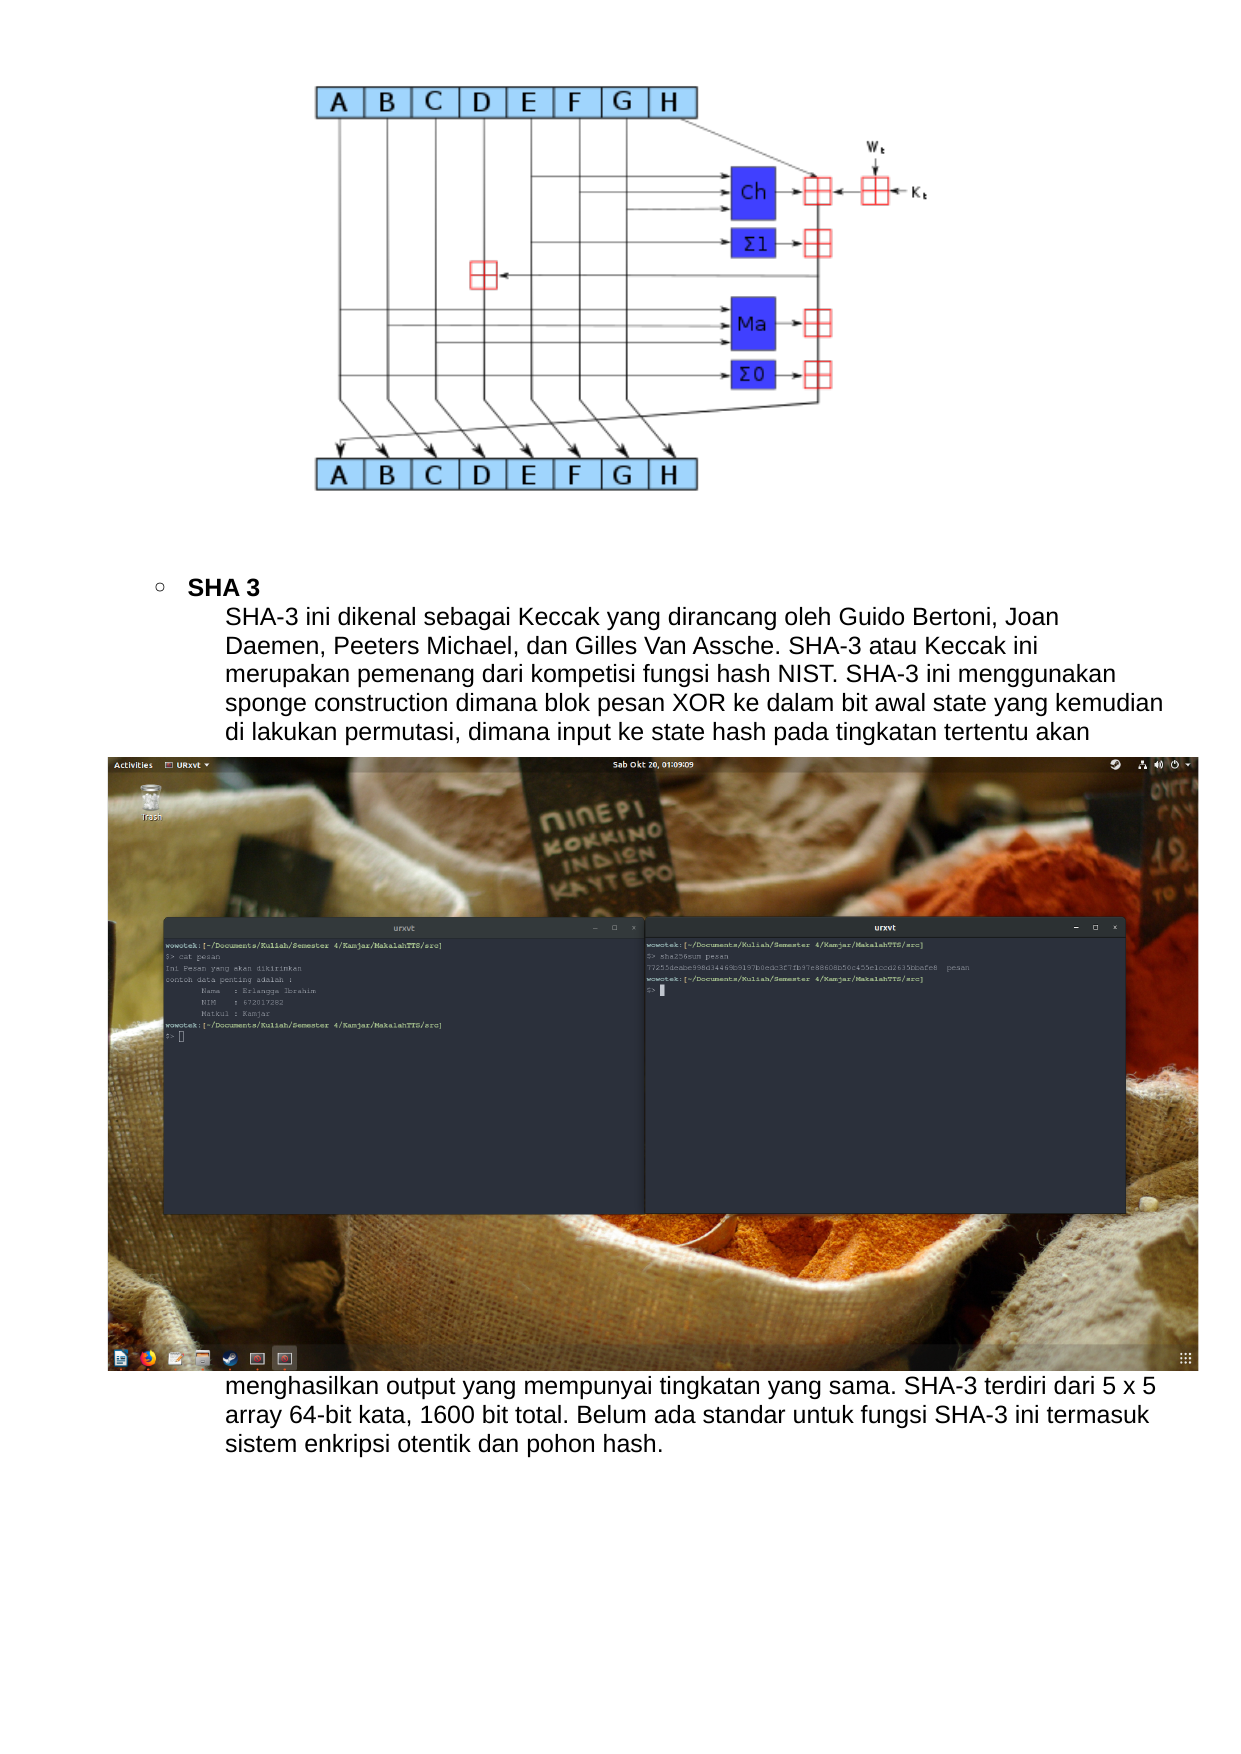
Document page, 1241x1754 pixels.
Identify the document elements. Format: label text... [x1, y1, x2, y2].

picture [307, 75, 933, 516]
list menghasilkan output yang mempunyai tingkatan yang sama. SHA-3 terdiri dari 5 x 5 array 64-bit kata, 1600 bit total. Belum ada standar untuk fungsi SHA-3 ini termasuk sistem enkripsi otentik dan pohon hash. [187, 1371, 1166, 1457]
list SHA 3 [150, 573, 1166, 602]
picture [107, 757, 1199, 1371]
list SHA-3 ini dikenal sebagai Keccak yang dirancang oleh Guido Bertoni, Joan Daemen, Peeters Michael, dan Gilles Van Assche. SHA-3 atau Keccak ini merupakan pemenang dari kompetisi fungsi hash NIST. SHA-3 ini menggunakan sponge construction dimana blok pesan XOR ke dalam bit awal state yang kemudian di lakukan permutasi, dimana input ke state hash pada tingkatan tertentu akan [187, 602, 1166, 757]
